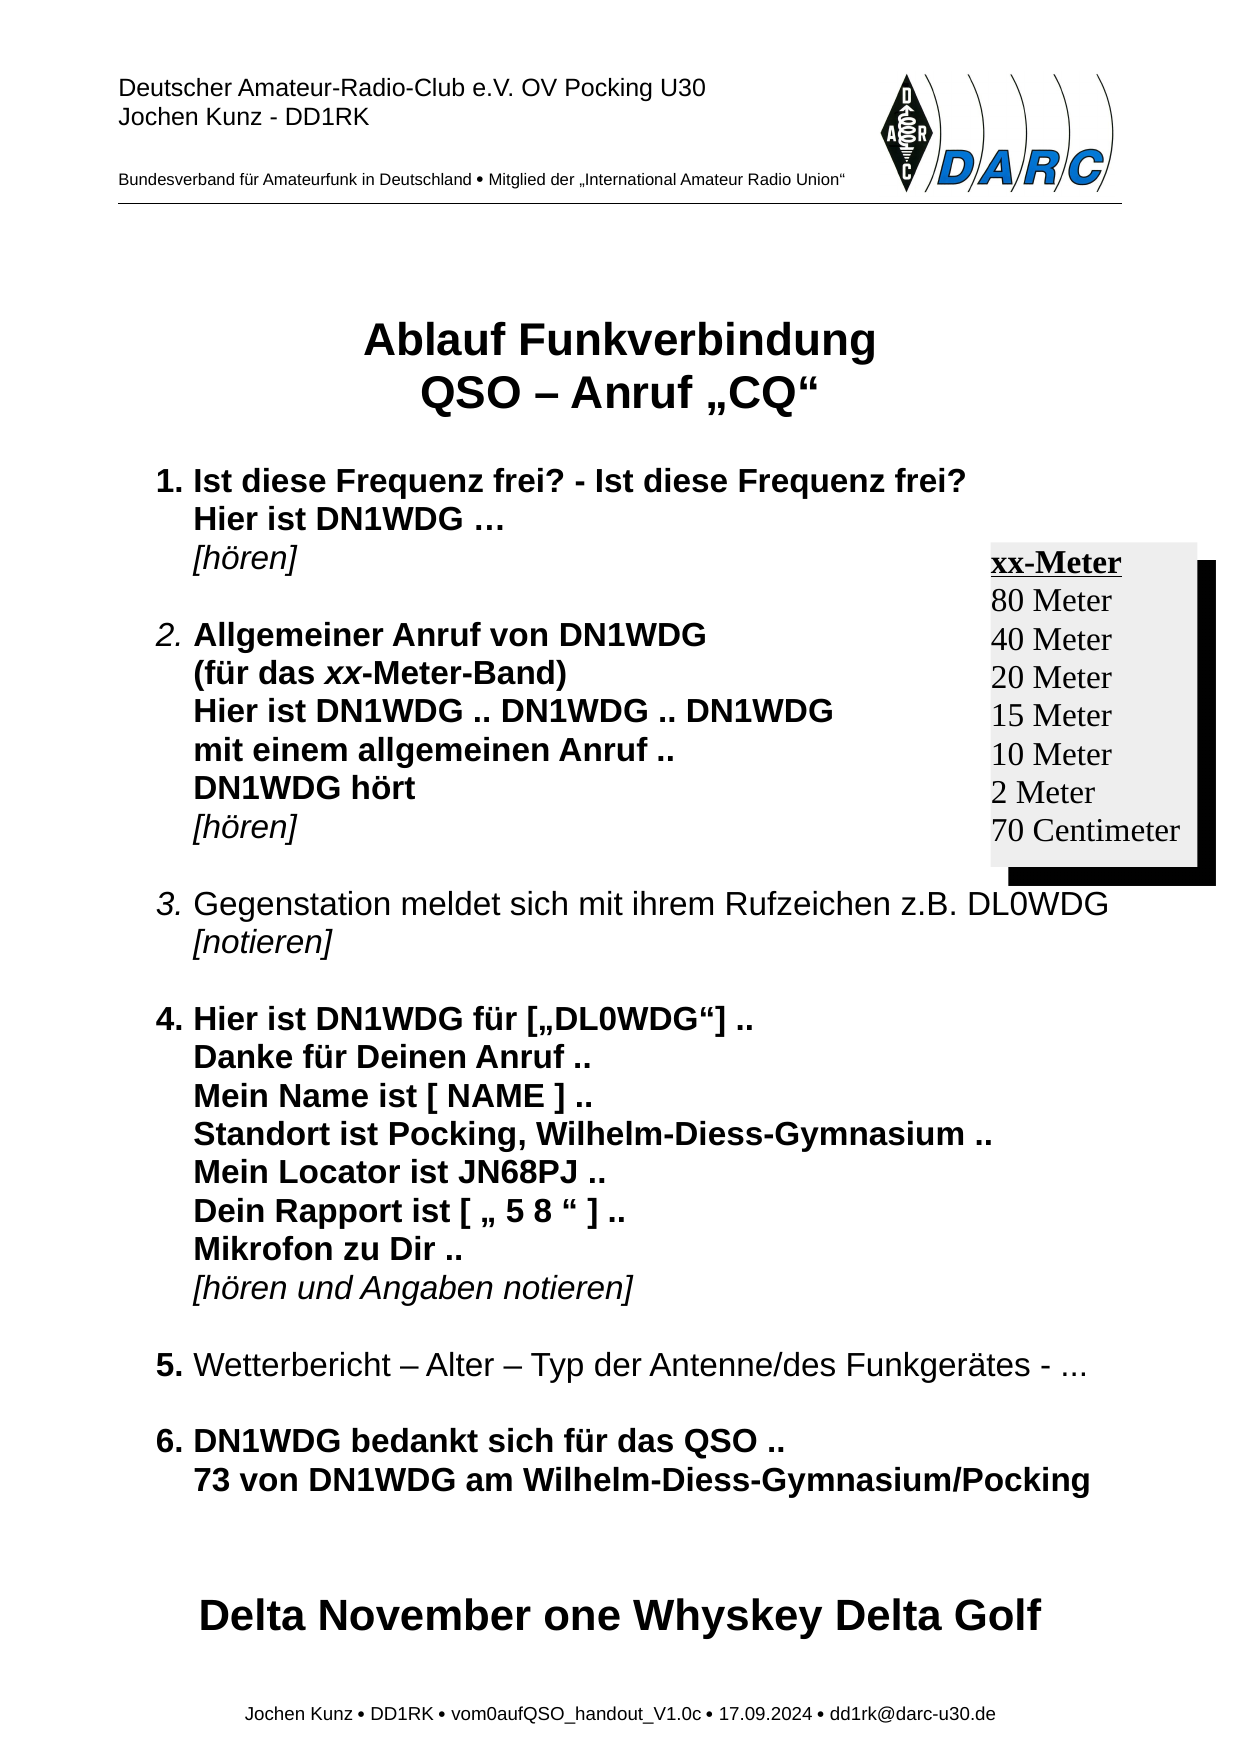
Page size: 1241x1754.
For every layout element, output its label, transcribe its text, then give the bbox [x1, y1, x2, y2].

list Allgemeiner Anruf von DN1WDG (für das xx-Meter-Band) Hier ist DN1WDG .. DN1WDG .. DN1WDG mit einem allgemeinen Anruf .. DN1WDG hört [hören] [156, 615, 1008, 884]
text Delta November one Whyskey Delta Golf [118, 1589, 1122, 1640]
list Gegenstation meldet sich mit ihrem Rufzeichen z.B. DL0WDG [notieren] [156, 884, 1122, 999]
picture [879, 71, 1115, 197]
list Wetterbericht – Alter – Typ der Antenne/des Funkgerätes - ... [156, 1345, 1122, 1421]
list Mikrofon zu Dir .. [hören und Angaben notieren] [156, 1229, 1122, 1345]
text Ablauf Funkverbindung QSO – Anruf „CQ“ [118, 312, 1122, 418]
list Ist diese Frequenz frei? - Ist diese Frequenz frei? Hier ist DN1WDG … [hören] [156, 461, 1122, 615]
list Hier ist DN1WDG für [„DL0WDG“] .. Danke für Deinen Anruf .. Mein Name ist [ NAME ] .. Standort ist Pocking, Wilhelm-Diess-Gymnasium .. Mein Locator ist JN68PJ .. Dein Rapport ist [ „ 5 8 “ ] .. [156, 999, 1122, 1229]
list DN1WDG bedankt sich für das QSO .. 73 von DN1WDG am Wilhelm-Diess-Gymnasium/Pocking [156, 1421, 1122, 1498]
